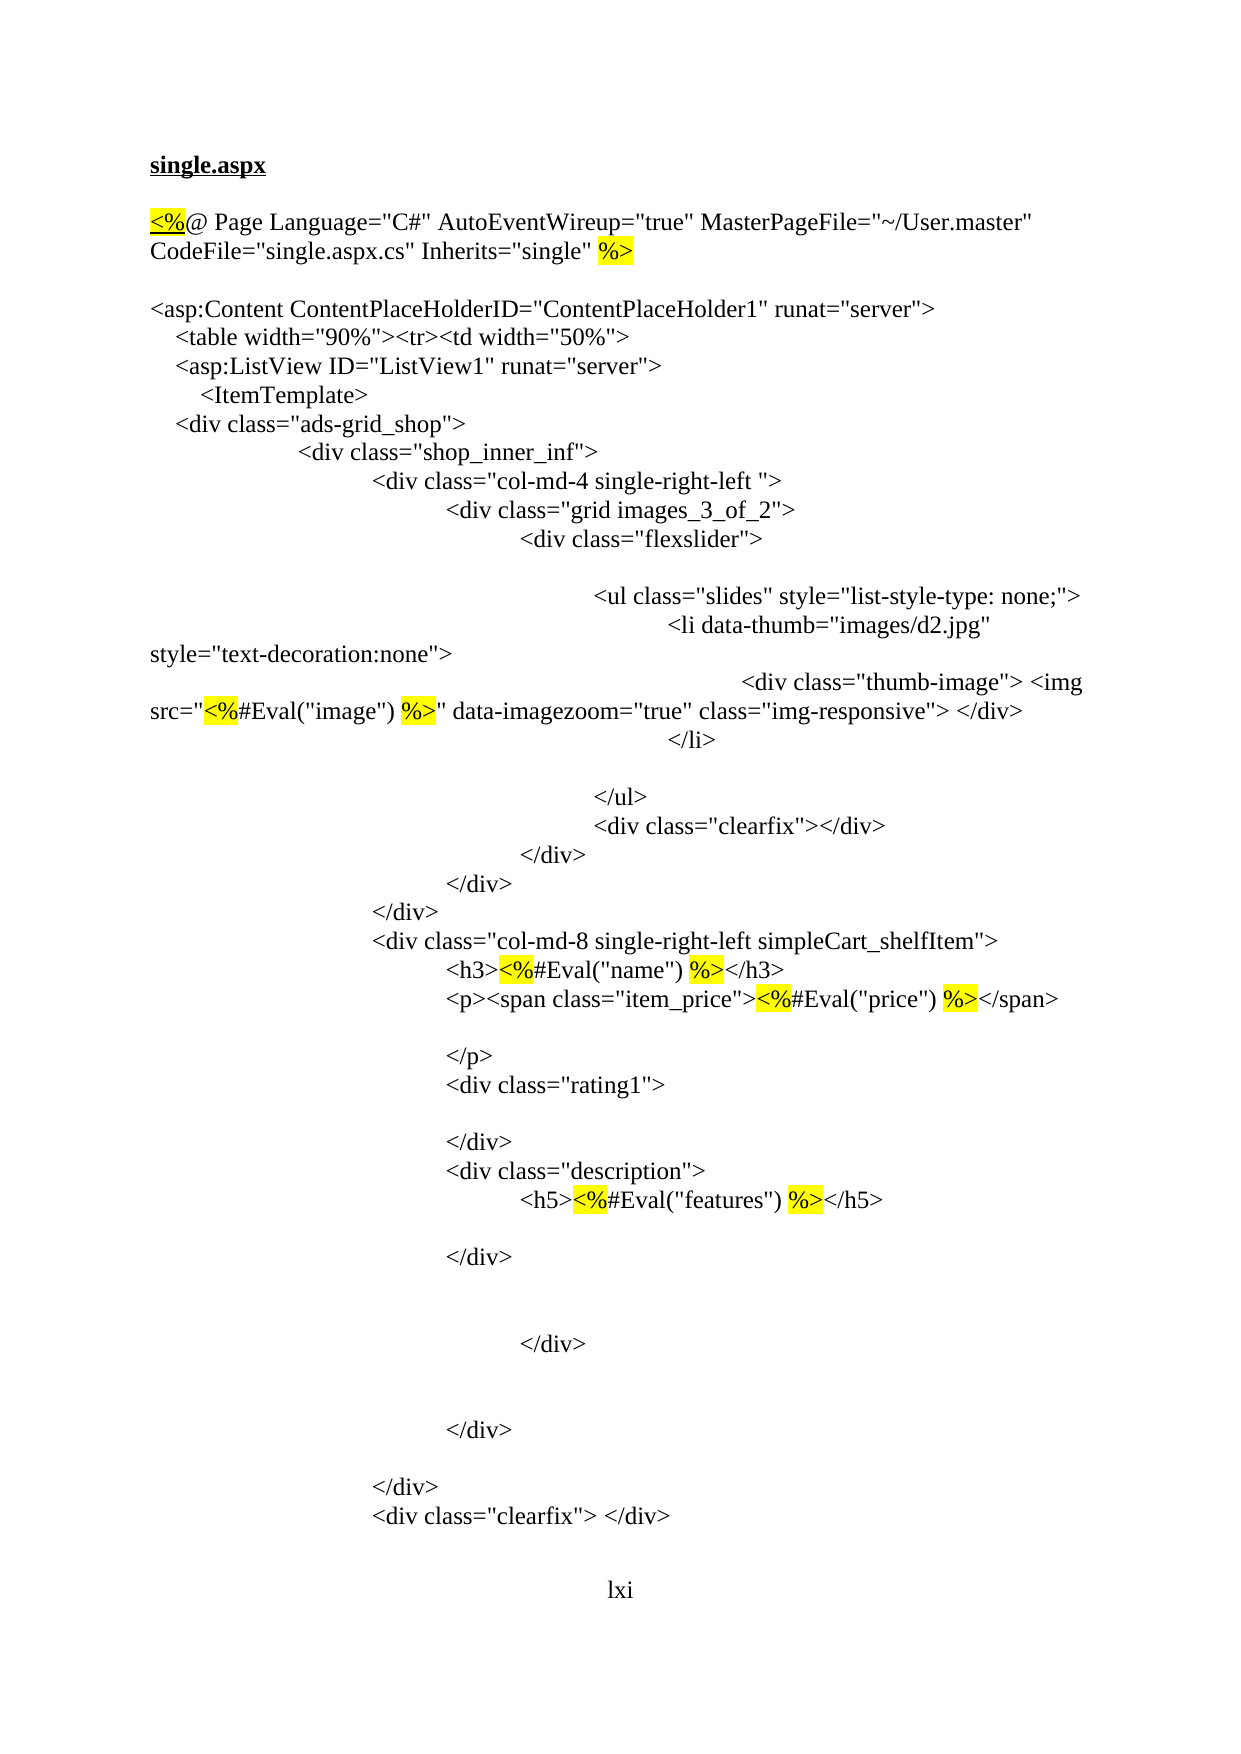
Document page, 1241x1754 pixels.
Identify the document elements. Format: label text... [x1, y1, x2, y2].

text </div> [150, 840, 1090, 869]
text <ul class="slides" style="list-style-type: none;"> [150, 581, 1090, 610]
text <asp:Content ContentPlaceHolderID="ContentPlaceHolder1" runat="server"> [150, 294, 1090, 322]
text <div class="shop_inner_inf"> [150, 437, 1090, 466]
text </div> [150, 1415, 1090, 1444]
text <asp:ListView ID="ListView1" runat="server"> [150, 351, 1090, 380]
text <ItemTemplate> [150, 380, 1090, 409]
text </div> [150, 897, 1090, 926]
text <div class="thumb-image"> <img src="<%#Eval("image") %>" data-imagezoom="true" class="img-responsive"> </div> [150, 667, 1090, 725]
text <table width="90%"><tr><td width="50%"> [150, 322, 1090, 351]
text <p><span class="item_price"><%#Eval("price") %></span> [150, 984, 1090, 1012]
text </li> [150, 725, 1090, 754]
text <li data-thumb="images/d2.jpg" style="text-decoration:none"> [150, 610, 1090, 667]
text <div class="flexslider"> [150, 524, 1090, 552]
text <div class="rating1"> [150, 1070, 1090, 1099]
text </div> [150, 1329, 1090, 1357]
text <div class="col-md-4 single-right-left "> [150, 466, 1090, 495]
text <div class="clearfix"> </div> [150, 1501, 1090, 1530]
text </div> [150, 1472, 1090, 1501]
text <div class="grid images_3_of_2"> [150, 495, 1090, 524]
text <div class="clearfix"></div> [150, 811, 1090, 840]
text <div class="description"> [150, 1156, 1090, 1185]
text </ul> [150, 782, 1090, 811]
text <h5><%#Eval("features") %></h5> [150, 1185, 1090, 1214]
text </div> [150, 1127, 1090, 1156]
text <%@ Page Language="C#" AutoEventWireup="true" MasterPageFile="~/User.master" CodeFile="single.aspx.cs" Inherits="single" %> [150, 207, 1090, 265]
text <h3><%#Eval("name") %></h3> [150, 955, 1090, 984]
text </div> [150, 1242, 1090, 1271]
text <div class="col-md-8 single-right-left simpleCart_shelfItem"> [150, 926, 1090, 955]
text </div> [150, 869, 1090, 897]
text single.aspx [150, 150, 1090, 179]
text </p> [150, 1041, 1090, 1070]
text <div class="ads-grid_shop"> [150, 409, 1090, 437]
